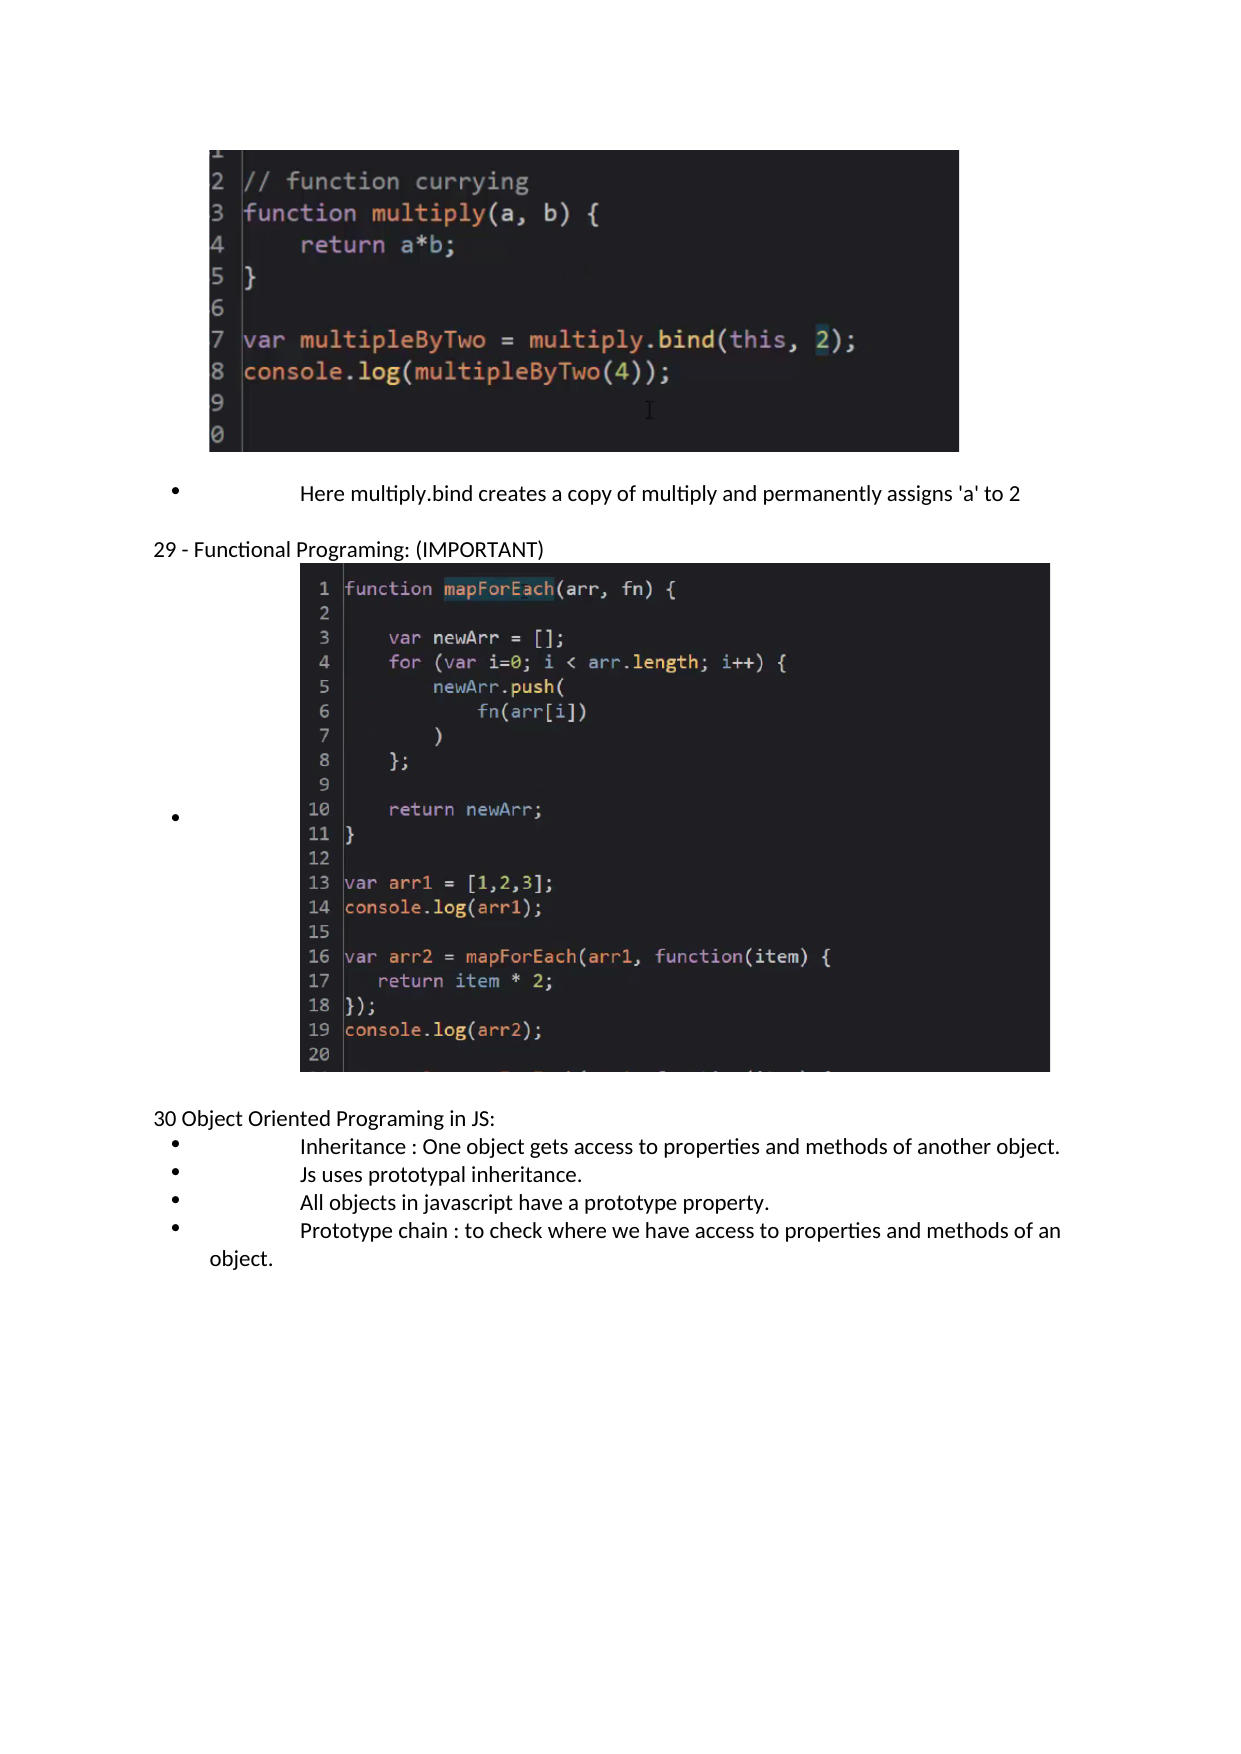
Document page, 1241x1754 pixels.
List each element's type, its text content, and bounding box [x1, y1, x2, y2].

picture [300, 563, 1050, 1072]
picture [209, 150, 960, 452]
list Inheritance : One object gets access to properties and methods of another object. [172, 1132, 1090, 1160]
text 29 - Functional Programing: (IMPORTANT) [153, 536, 1090, 563]
list Prototype chain : to check where we have access to properties and methods of an object. [172, 1216, 1090, 1272]
text 30 Object Oriented Programing in JS: [153, 1104, 1090, 1132]
list Here multiply.bind creates a copy of multiply and permanently assigns 'a' to 2 [172, 479, 1090, 507]
list Js uses prototypal inheritance. [172, 1160, 1090, 1188]
list All objects in javascript have a prototype property. [172, 1188, 1090, 1216]
